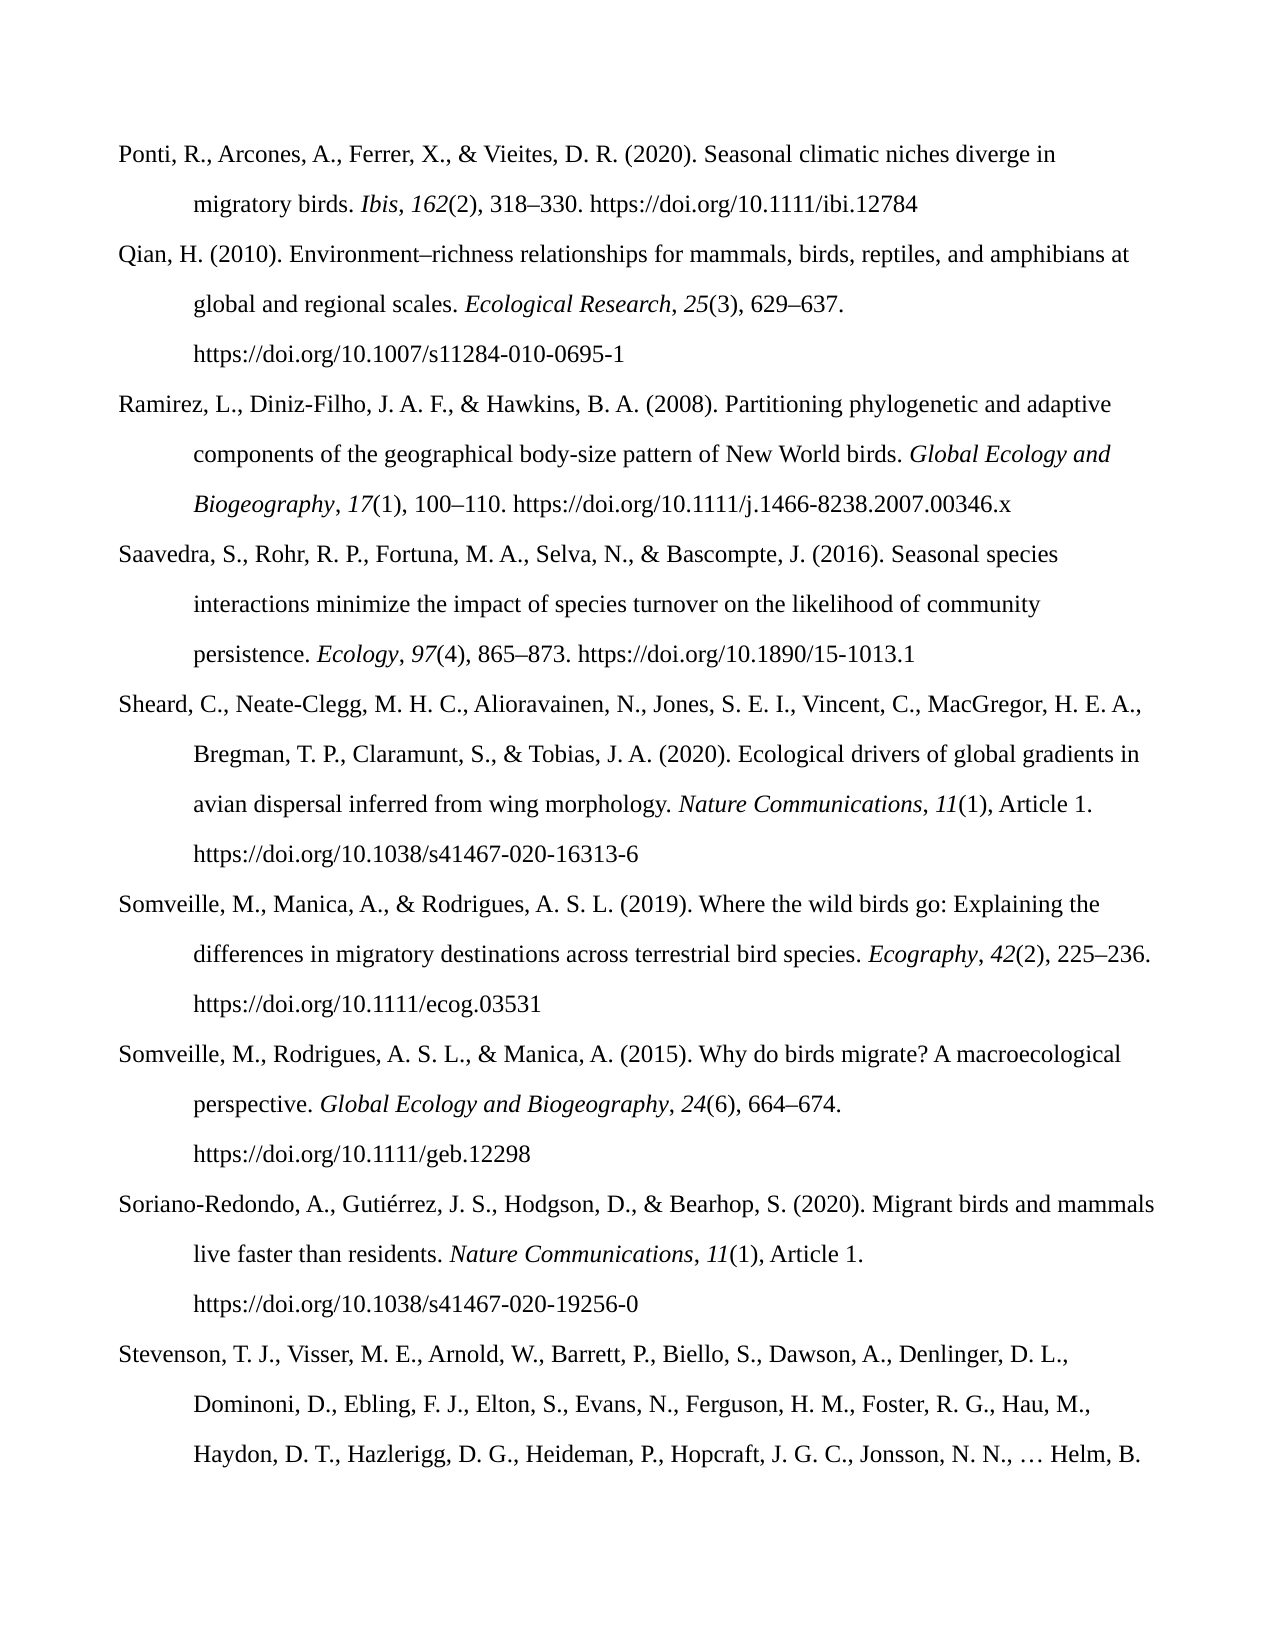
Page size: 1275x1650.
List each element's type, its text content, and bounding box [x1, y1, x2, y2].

text Somveille, M., Manica, A., & Rodrigues, A. S. L. (2019). Where the wild birds go: Explaining the differences in migratory destinations across terrestrial bird species. Ecography, 42(2), 225–236. https://doi.org/10.1111/ecog.03531 [118, 868, 1157, 1018]
text Saavedra, S., Rohr, R. P., Fortuna, M. A., Selva, N., & Bascompte, J. (2016). Seasonal species interactions minimize the impact of species turnover on the likelihood of community persistence. Ecology, 97(4), 865–873. https://doi.org/10.1890/15-1013.1 [118, 518, 1157, 668]
text Stevenson, T. J., Visser, M. E., Arnold, W., Barrett, P., Biello, S., Dawson, A., Denlinger, D. L., Dominoni, D., Ebling, F. J., Elton, S., Evans, N., Ferguson, H. M., Foster, R. G., Hau, M., Haydon, D. T., Hazlerigg, D. G., Heideman, P., Hopcraft, J. G. C., Jonsson, N. N., … Helm, B. [118, 1318, 1157, 1468]
text Qian, H. (2010). Environment–richness relationships for mammals, birds, reptiles, and amphibians at global and regional scales. Ecological Research, 25(3), 629–637. https://doi.org/10.1007/s11284-010-0695-1 [118, 218, 1157, 368]
text Ramirez, L., Diniz-Filho, J. A. F., & Hawkins, B. A. (2008). Partitioning phylogenetic and adaptive components of the geographical body-size pattern of New World birds. Global Ecology and Biogeography, 17(1), 100–110. https://doi.org/10.1111/j.1466-8238.2007.00346.x [118, 368, 1157, 518]
text Sheard, C., Neate-Clegg, M. H. C., Alioravainen, N., Jones, S. E. I., Vincent, C., MacGregor, H. E. A., Bregman, T. P., Claramunt, S., & Tobias, J. A. (2020). Ecological drivers of global gradients in avian dispersal inferred from wing morphology. Nature Communications, 11(1), Article 1. https://doi.org/10.1038/s41467-020-16313-6 [118, 668, 1157, 868]
text Soriano-Redondo, A., Gutiérrez, J. S., Hodgson, D., & Bearhop, S. (2020). Migrant birds and mammals live faster than residents. Nature Communications, 11(1), Article 1. https://doi.org/10.1038/s41467-020-19256-0 [118, 1168, 1157, 1318]
text Ponti, R., Arcones, A., Ferrer, X., & Vieites, D. R. (2020). Seasonal climatic niches diverge in migratory birds. Ibis, 162(2), 318–330. https://doi.org/10.1111/ibi.12784 [118, 118, 1157, 218]
text Somveille, M., Rodrigues, A. S. L., & Manica, A. (2015). Why do birds migrate? A macroecological perspective. Global Ecology and Biogeography, 24(6), 664–674. https://doi.org/10.1111/geb.12298 [118, 1018, 1157, 1168]
